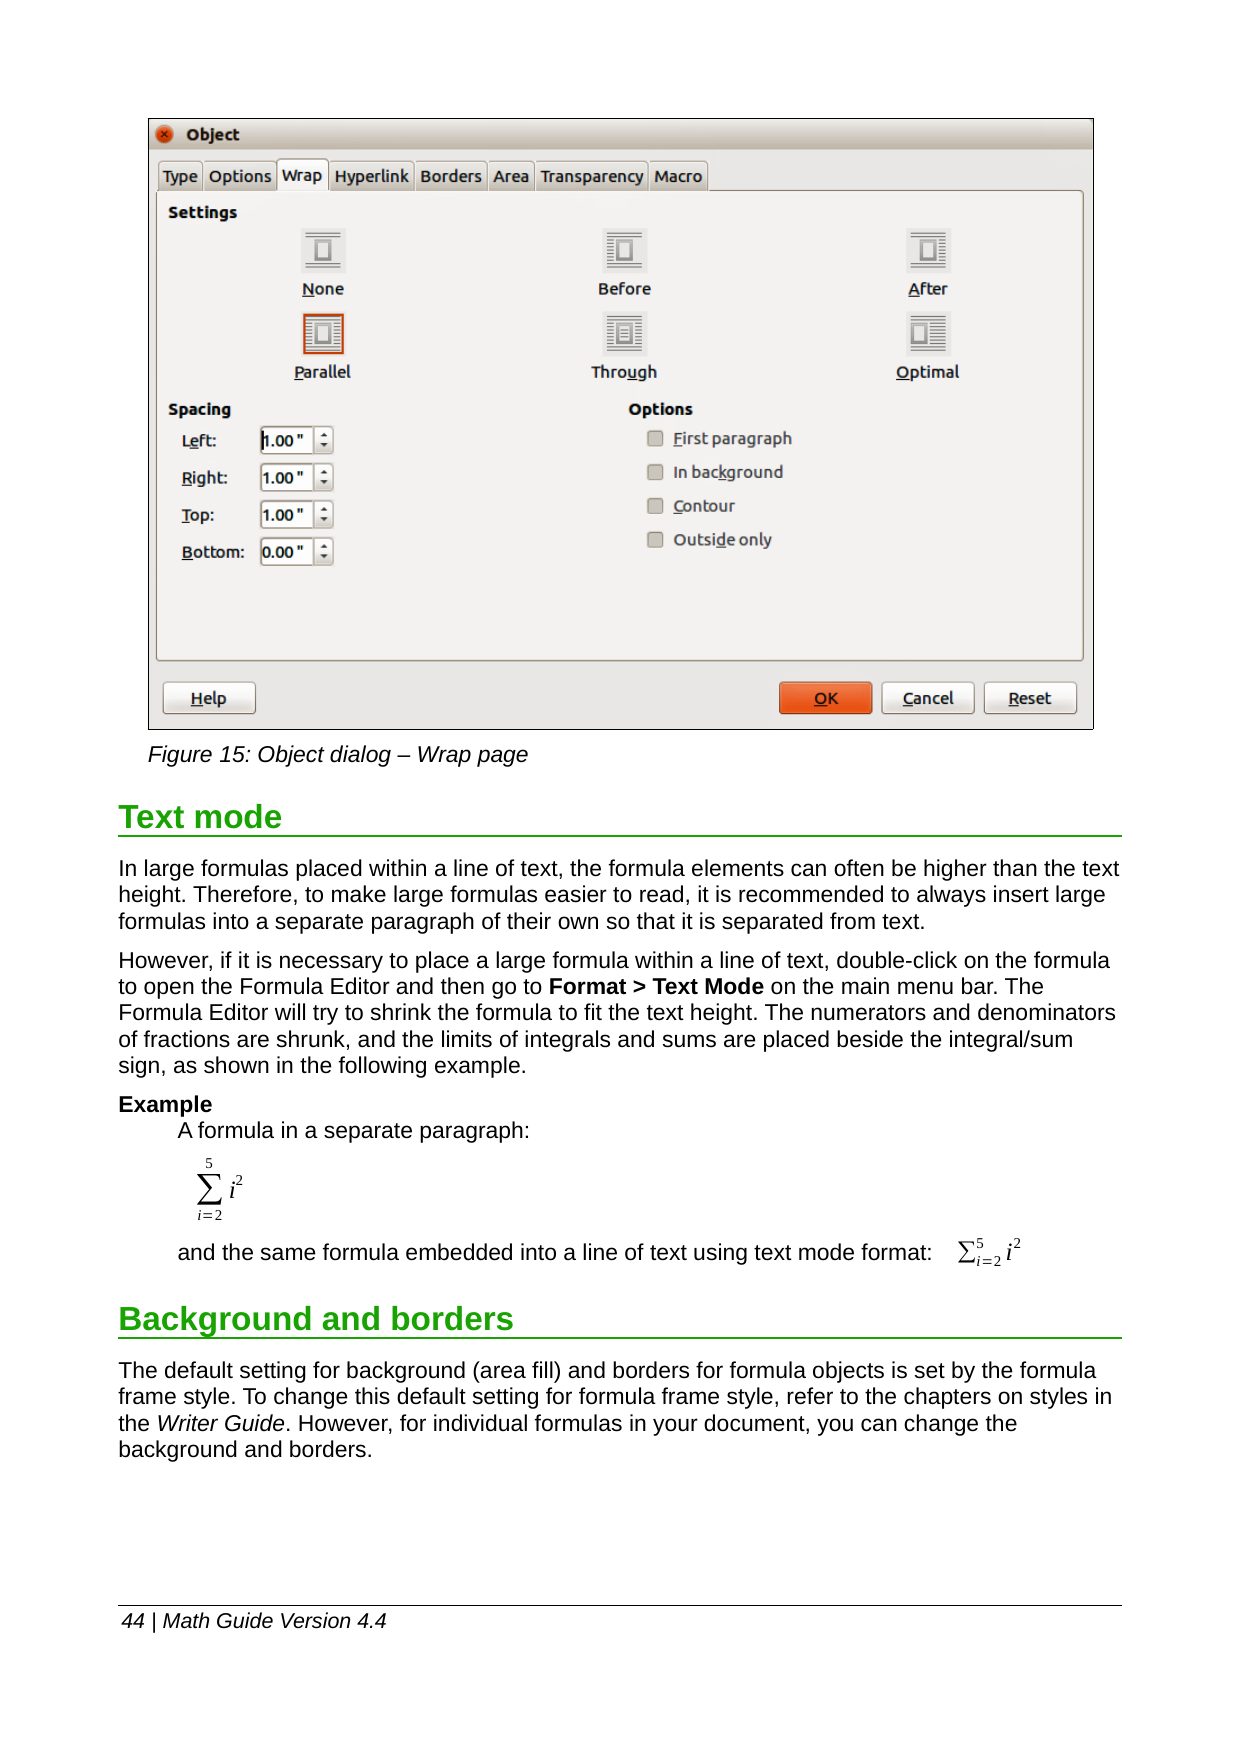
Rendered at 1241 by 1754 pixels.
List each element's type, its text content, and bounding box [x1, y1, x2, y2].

text and the same formula embedded into a line of text using text mode format: [177, 1236, 1122, 1269]
text However, if it is necessary to place a large formula within a line of text, double-click on the formula to open the Formula Editor and then go to Format > Text Mode on the main menu bar. The Formula Editor will try to shrink the formula to fit the text height. The numerators and denominators of fractions are shrunk, and the limits of integrals and sums are placed beside the integral/sum sign, as shown in the following example. [118, 947, 1122, 1078]
subtitle Text mode [118, 797, 1122, 835]
text A formula in a separate paragraph: [177, 1117, 1122, 1144]
text Example [118, 1091, 1122, 1117]
text Figure 15: Object dialog – Wrap page [148, 741, 1093, 767]
subtitle Background and borders [118, 1298, 1122, 1337]
text The default setting for background (area fill) and borders for formula objects is set by the formula frame style. To change this default setting for formula frame style, refer to the chapters on styles in the Writer Guide. However, for individual formulas in your document, you can change the background and borders. [118, 1357, 1122, 1462]
text In large formulas placed within a line of text, the formula elements can often be higher than the text height. Therefore, to make large formulas easier to read, it is recommended to always insert large formulas into a separate paragraph of their own so that it is separated from text. [118, 855, 1122, 934]
picture [149, 119, 1093, 729]
